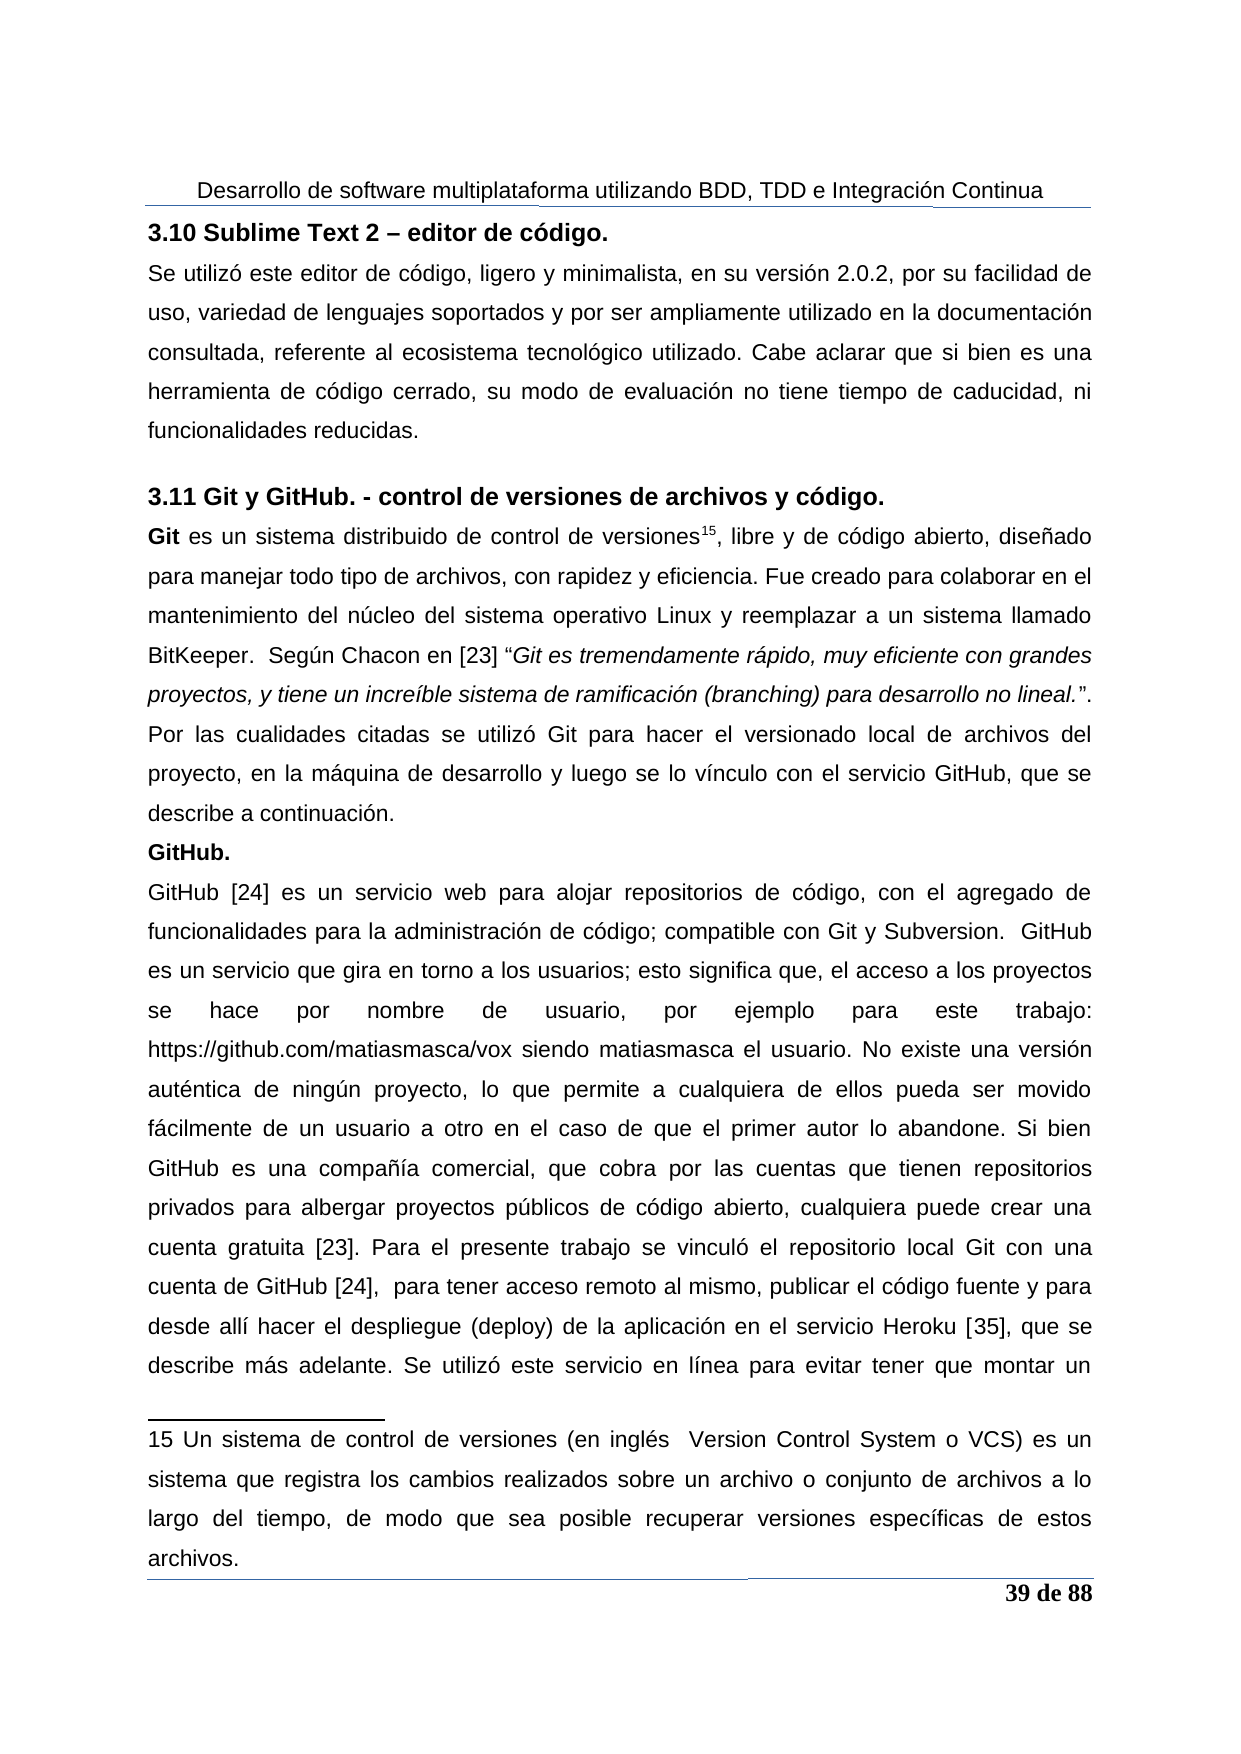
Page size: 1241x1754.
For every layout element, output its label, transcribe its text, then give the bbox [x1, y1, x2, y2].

text Se utilizó este editor de código, ligero y minimalista, en su versión 2.0.2, por su facilidad de uso, variedad de lenguajes soportados y por ser ampliamente utilizado en la documentación consultada, referente al ecosistema tecnológico utilizado. Cabe aclarar que si bien es una herramienta de código cerrado, su modo de evaluación no tiene tiempo de caducidad, ni funcionalidades reducidas. [148, 259, 1093, 444]
text GitHub. [148, 839, 1093, 865]
text GitHub [24] es un servicio web para alojar repositorios de código, con el agregado de funcionalidades para la administración de código; compatible con Git y Subversion. GitHub es un servicio que gira en torno a los usuarios; esto significa que, el acceso a los proyectos se hace por nombre de usuario, por ejemplo para este trabajo: https://github.com/matiasmasca/vox siendo matiasmasca el usuario. No existe una versión auténtica de ningún proyecto, lo que permite a cualquiera de ellos pueda ser movido fácilmente de un usuario a otro en el caso de que el primer autor lo abandone. Si bien GitHub es una compañía comercial, que cobra por las cuentas que tienen repositorios privados para albergar proyectos públicos de código abierto, cualquiera puede crear una cuenta gratuita [23]. Para el presente trabajo se vinculó el repositorio local Git con una cuenta de GitHub [24], para tener acceso remoto al mismo, publicar el código fuente y para desde allí hacer el despliegue (deploy) de la aplicación en el servicio Heroku [35], que se describe más adelante. Se utilizó este servicio en línea para evitar tener que montar un [148, 878, 1093, 1379]
subtitle 3.10 Sublime Text 2 – editor de código. [148, 218, 1093, 247]
text Un sistema de control de versiones (en inglés Version Control System o VCS) es un sistema que registra los cambios realizados sobre un archivo o conjunto de archivos a lo largo del tiempo, de modo que sea posible recuperar versiones específicas de estos archivos. [148, 1426, 1093, 1571]
text Git es un sistema distribuido de control de versiones, libre y de código abierto, diseñado para manejar todo tipo de archivos, con rapidez y eficiencia. Fue creado para colaborar en el mantenimiento del núcleo del sistema operativo Linux y reemplazar a un sistema llamado BitKeeper. Según Chacon en [23] “Git es tremendamente rápido, muy eficiente con grandes proyectos, y tiene un increíble sistema de ramificación (branching) para desarrollo no lineal.”. Por las cualidades citadas se utilizó Git para hacer el versionado local de archivos del proyecto, en la máquina de desarrollo y luego se lo vínculo con el servicio GitHub, que se describe a continuación. [148, 523, 1093, 826]
subtitle 3.11 Git y GitHub. - control de versiones de archivos y código. [148, 482, 1093, 511]
